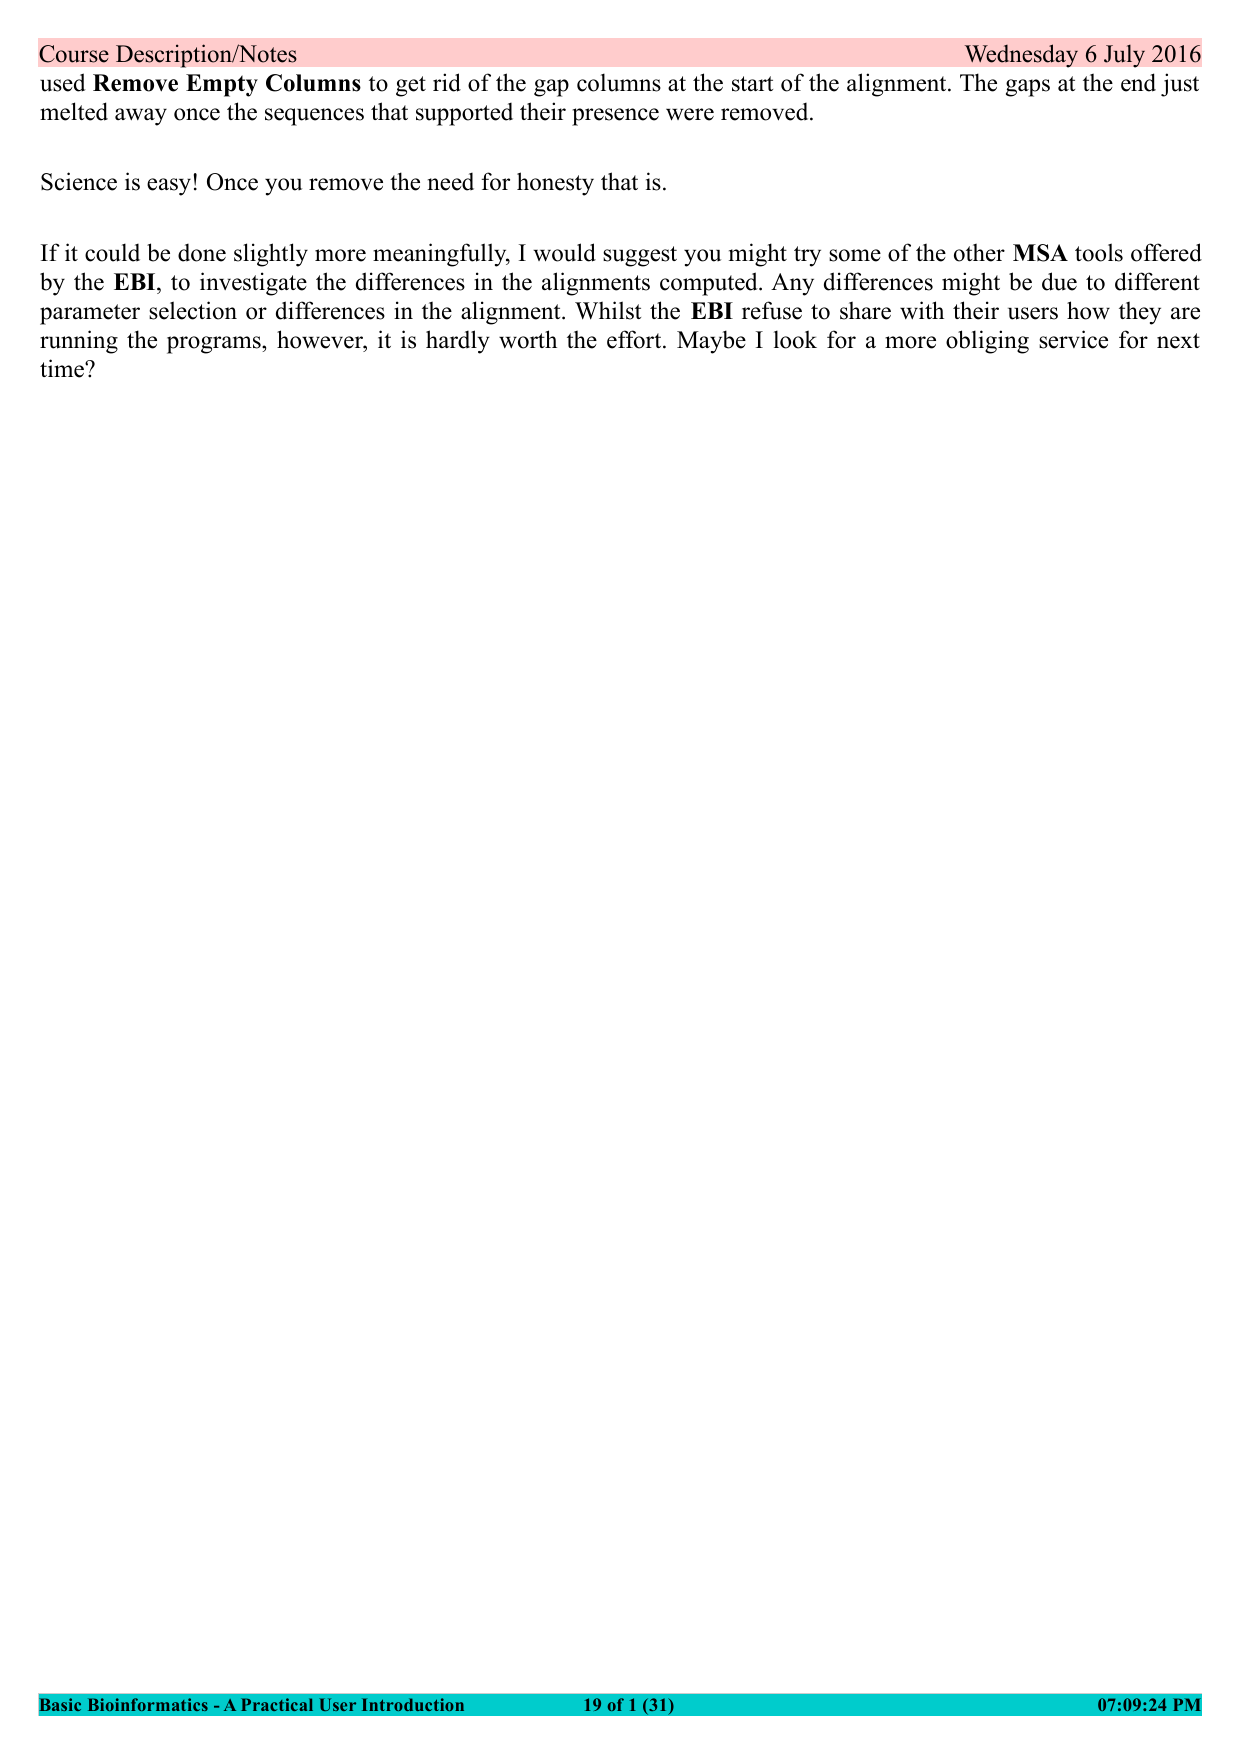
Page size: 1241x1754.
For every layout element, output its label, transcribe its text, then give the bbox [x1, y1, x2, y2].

text used Remove Empty Columns to get rid of the gap columns at the start of the alignment. The gaps at the end just melted away once the sequences that supported their presence were removed. [40, 67, 1202, 126]
text Science is easy! Once you remove the need for honesty that is. [40, 167, 1202, 196]
text If it could be done slightly more meaningfully, I would suggest you might try some of the other MSA tools offered by the EBI, to investigate the differences in the alignments computed. Any differences might be due to different parameter selection or differences in the alignment. Whilst the EBI refuse to share with their users how they are running the programs, however, it is hardly worth the effort. Maybe I look for a more obliging service for next time? [40, 237, 1202, 383]
